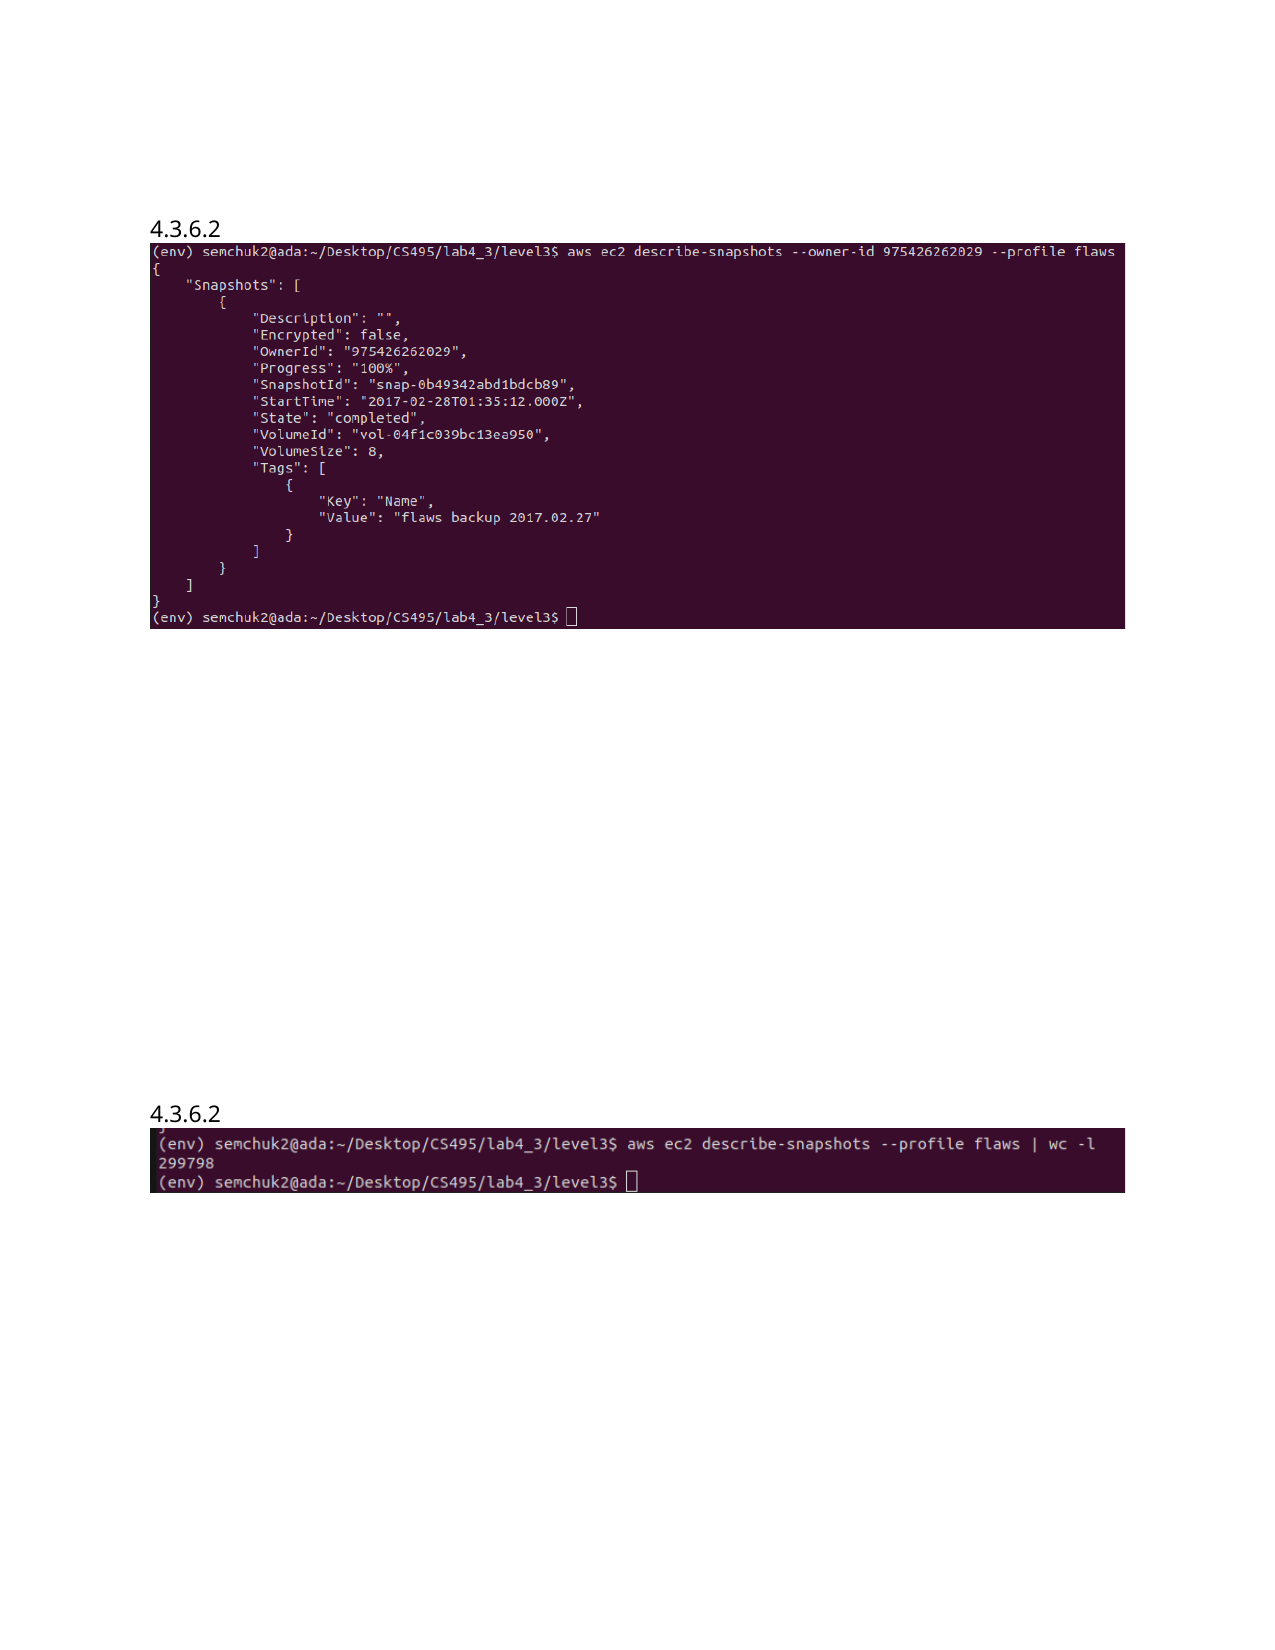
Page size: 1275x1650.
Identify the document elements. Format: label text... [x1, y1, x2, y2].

text 4.3.6.2 [150, 1098, 1125, 1128]
picture [150, 243, 1125, 629]
text 4.3.6.2 [150, 212, 1125, 243]
picture [150, 1128, 1125, 1193]
